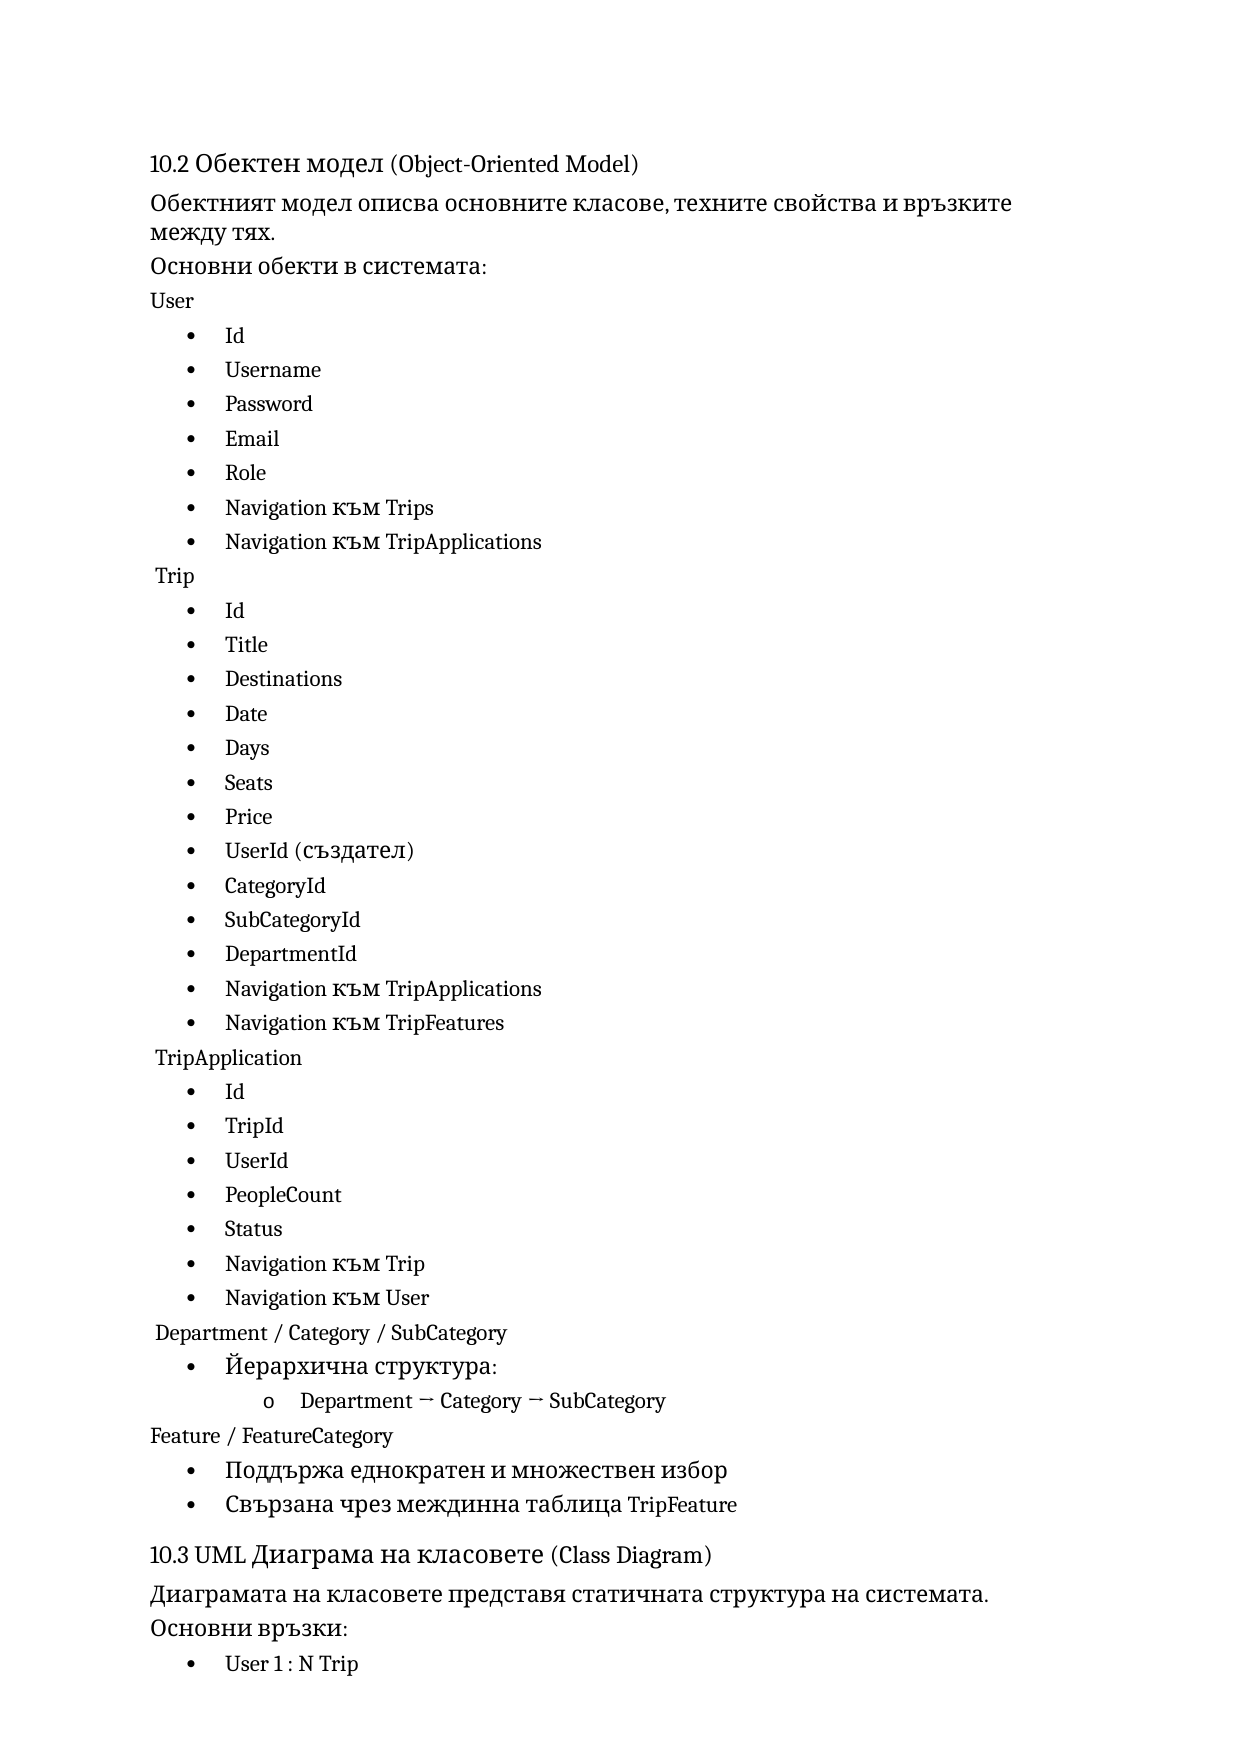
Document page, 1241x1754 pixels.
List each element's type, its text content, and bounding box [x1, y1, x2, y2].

list Navigation към TripApplications [187, 976, 1090, 1002]
list TripId [187, 1113, 1090, 1139]
text Основни връзки: [150, 1616, 1090, 1643]
list Id [187, 597, 1090, 624]
list Days [187, 735, 1090, 761]
list CategoryId [187, 872, 1090, 899]
list Navigation към Trip [187, 1251, 1090, 1277]
text Диаграмата на класовете представя статичната структура на системата. [150, 1582, 1090, 1608]
list Йерархична структура: [187, 1354, 1090, 1380]
text User [150, 288, 1090, 314]
list Price [187, 804, 1090, 830]
list Navigation към TripApplications [187, 529, 1090, 555]
list Email [187, 426, 1090, 452]
list PeopleCount [187, 1182, 1090, 1208]
list Destinations [187, 666, 1090, 692]
text Основни обекти в системата: [150, 254, 1090, 280]
list Role [187, 460, 1090, 486]
list Поддържа еднократен и множествен избор [187, 1457, 1090, 1484]
subtitle 10.2 Обектен модел (Object-Oriented Model) [150, 150, 1090, 179]
list Id [187, 322, 1090, 349]
list UserId (създател) [187, 838, 1090, 864]
list Username [187, 357, 1090, 383]
text TripApplication [150, 1044, 1090, 1071]
text Department / Category / SubCategory [150, 1319, 1090, 1346]
subtitle 10.3 UML Диаграма на класовете (Class Diagram) [150, 1541, 1090, 1569]
text Feature / FeatureCategory [150, 1423, 1090, 1449]
list UserId [187, 1147, 1090, 1174]
list Seats [187, 769, 1090, 796]
list Password [187, 391, 1090, 417]
text Trip [150, 563, 1090, 589]
list Navigation към User [187, 1285, 1090, 1311]
list DepartmentId [187, 941, 1090, 967]
list Department → Category → SubCategory [262, 1388, 1090, 1415]
text Обектният модел описва основните класове, техните свойства и връзките между тях. [150, 191, 1090, 246]
list Status [187, 1216, 1090, 1242]
list Title [187, 632, 1090, 658]
list SubCategoryId [187, 907, 1090, 933]
list Navigation към TripFeatures [187, 1010, 1090, 1036]
list Id [187, 1079, 1090, 1105]
list Date [187, 701, 1090, 727]
list Свързана чрез междинна таблица TripFeature [187, 1492, 1090, 1518]
list User 1 : N Trip [187, 1651, 1090, 1677]
list Navigation към Trips [187, 494, 1090, 521]
